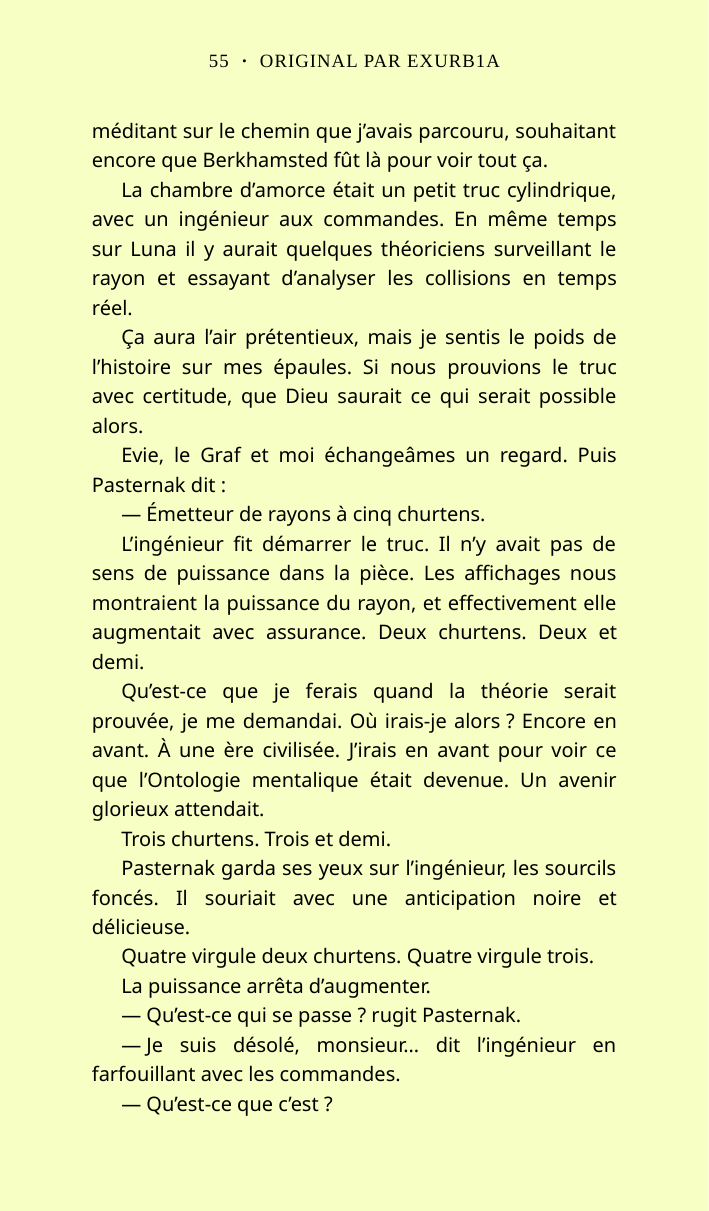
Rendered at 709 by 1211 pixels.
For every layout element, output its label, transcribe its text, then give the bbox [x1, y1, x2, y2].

text Qu’est-ce que je ferais quand la théorie serait prouvée, je me demandai. Où irais-je alors ? Encore en avant. À une ère civilisée. J’irais en avant pour voir ce que l’Ontologie mentalique était devenue. Un avenir glorieux attendait. [92, 675, 617, 822]
text Pasternak garda ses yeux sur l’ingénieur, les sourcils foncés. Il souriait avec une anticipation noire et délicieuse. [92, 852, 617, 940]
text L’ingénieur fit démarrer le truc. Il n’y avait pas de sens de puissance dans la pièce. Les affichages nous montraient la puissance du rayon, et effectivement elle augmentait avec assurance. Deux churtens. Deux et demi. [92, 528, 617, 675]
text La puissance arrêta d’augmenter. [92, 970, 617, 999]
text La chambre d’amorce était un petit truc cylindrique, avec un ingénieur aux commandes. En même temps sur Luna il y aurait quelques théoriciens surveillant le rayon et essayant d’analyser les collisions en temps réel. [92, 174, 617, 321]
text — Qu’est-ce que c’est ? [92, 1088, 617, 1117]
text Quatre virgule deux churtens. Quatre virgule trois. [92, 940, 617, 970]
text Trois churtens. Trois et demi. [92, 822, 617, 852]
text — Je suis désolé, monsieur… dit l’ingénieur en farfouillant avec les commandes. [92, 1029, 617, 1088]
text méditant sur le chemin que j’avais parcouru, souhaitant encore que Berkhamsted fût là pour voir tout ça. [92, 115, 617, 174]
text — Émetteur de rayons à cinq churtens. [92, 498, 617, 528]
text — Qu’est-ce qui se passe ? rugit Pasternak. [92, 999, 617, 1029]
text Evie, le Graf et moi échangeâmes un regard. Puis Pasternak dit : [92, 439, 617, 498]
text Ça aura l’air prétentieux, mais je sentis le poids de l’histoire sur mes épaules. Si nous prouvions le truc avec certitude, que Dieu saurait ce qui serait possible alors. [92, 321, 617, 439]
